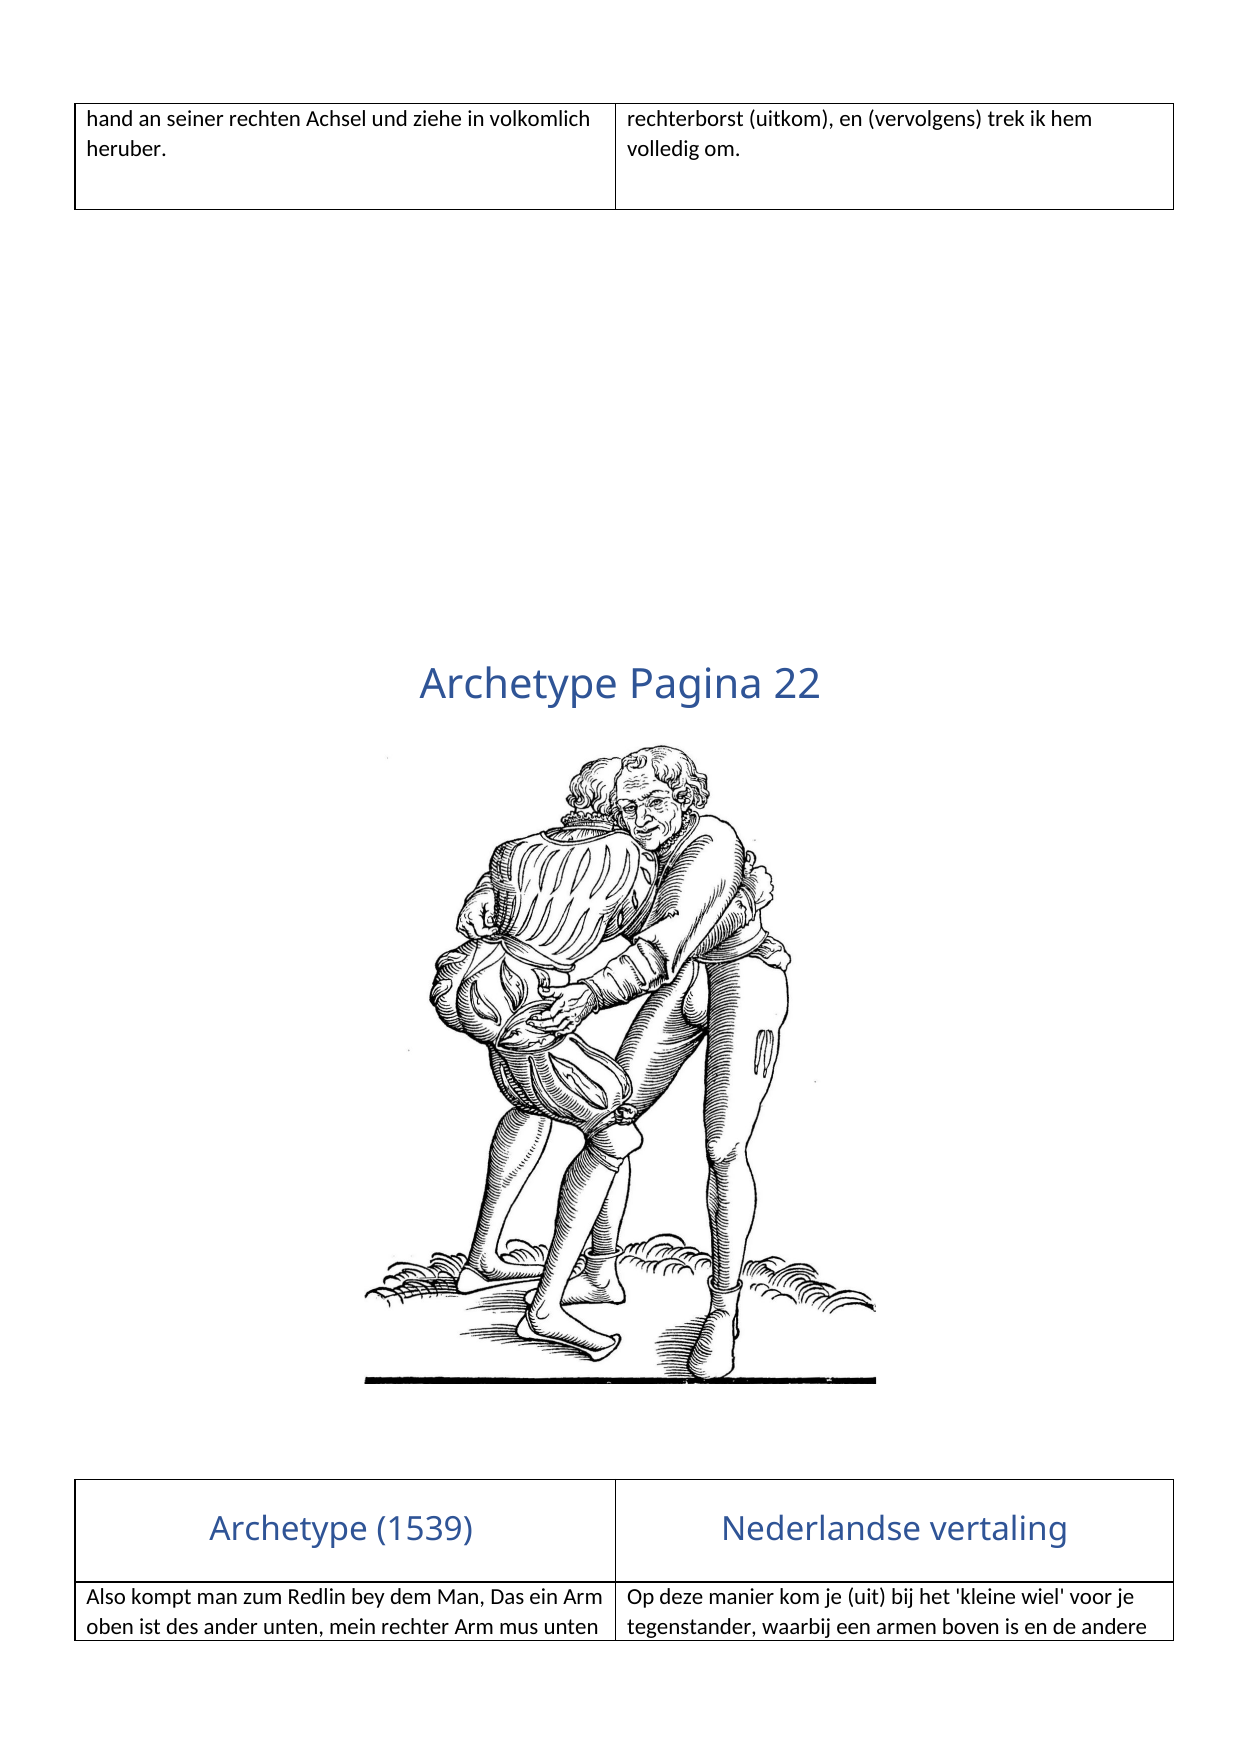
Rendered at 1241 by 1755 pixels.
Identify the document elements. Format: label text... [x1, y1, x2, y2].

table_cell rechterborst (uitkom), en (vervolgens) trek ik hem volledig om. [616, 104, 1173, 208]
table_header Archetype (1539) [76, 1480, 615, 1581]
table_cell Op deze manier kom je (uit) bij het 'kleine wiel' voor je tegenstander, waarbij een armen boven is en de andere [616, 1583, 1173, 1640]
subtitle Archetype Pagina 22 [75, 654, 1165, 710]
picture [364, 714, 877, 1384]
table_header Nederlandse vertaling [616, 1480, 1173, 1581]
table_cell Also kompt man zum Redlin bey dem Man, Das ein Arm oben ist des ander unten, mein rechter Arm mus unten [76, 1583, 615, 1640]
table_cell hand an seiner rechten Achsel und ziehe in volkomlich heruber. [76, 104, 615, 208]
